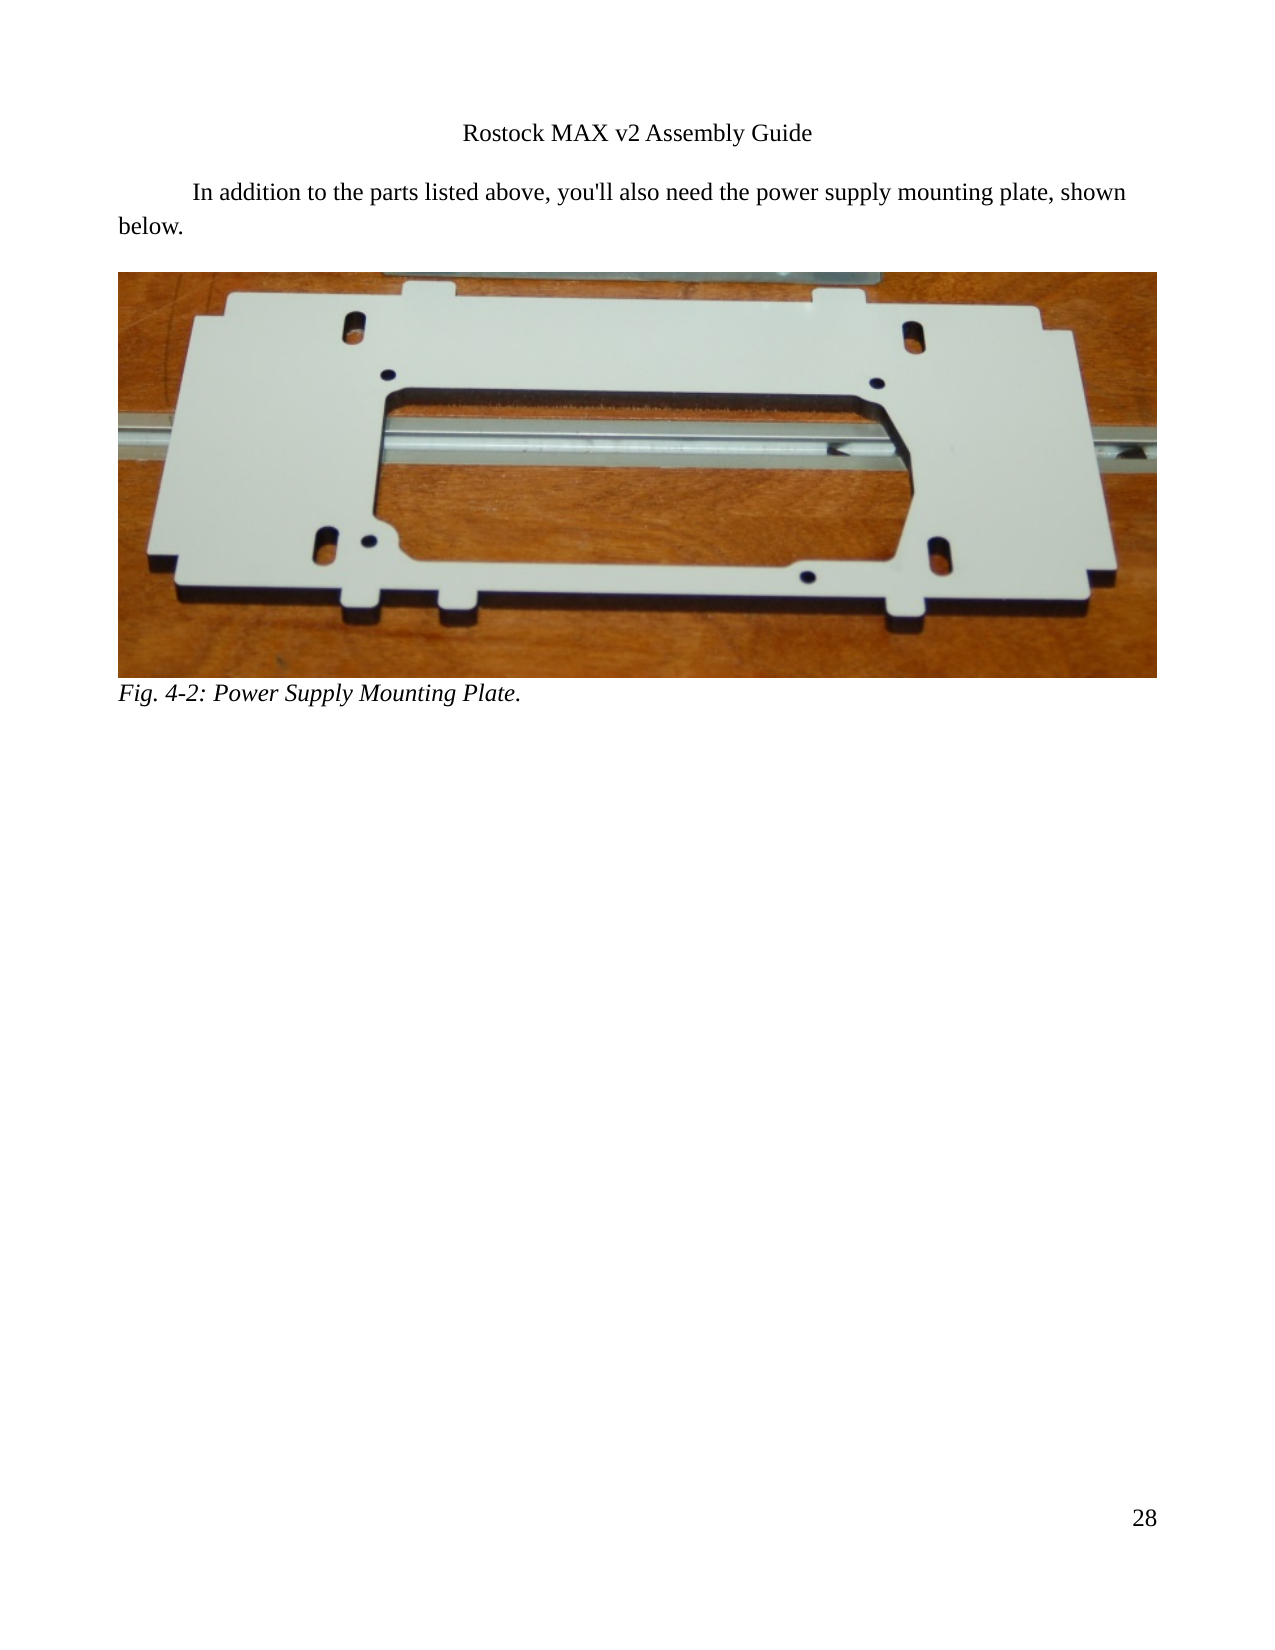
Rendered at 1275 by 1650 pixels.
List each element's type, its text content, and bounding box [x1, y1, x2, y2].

picture [118, 272, 1157, 678]
text Fig. 4-2: Power Supply Mounting Plate. [118, 678, 1157, 707]
text In addition to the parts listed above, you'll also need the power supply mounting plate, shown below. [118, 177, 1157, 240]
